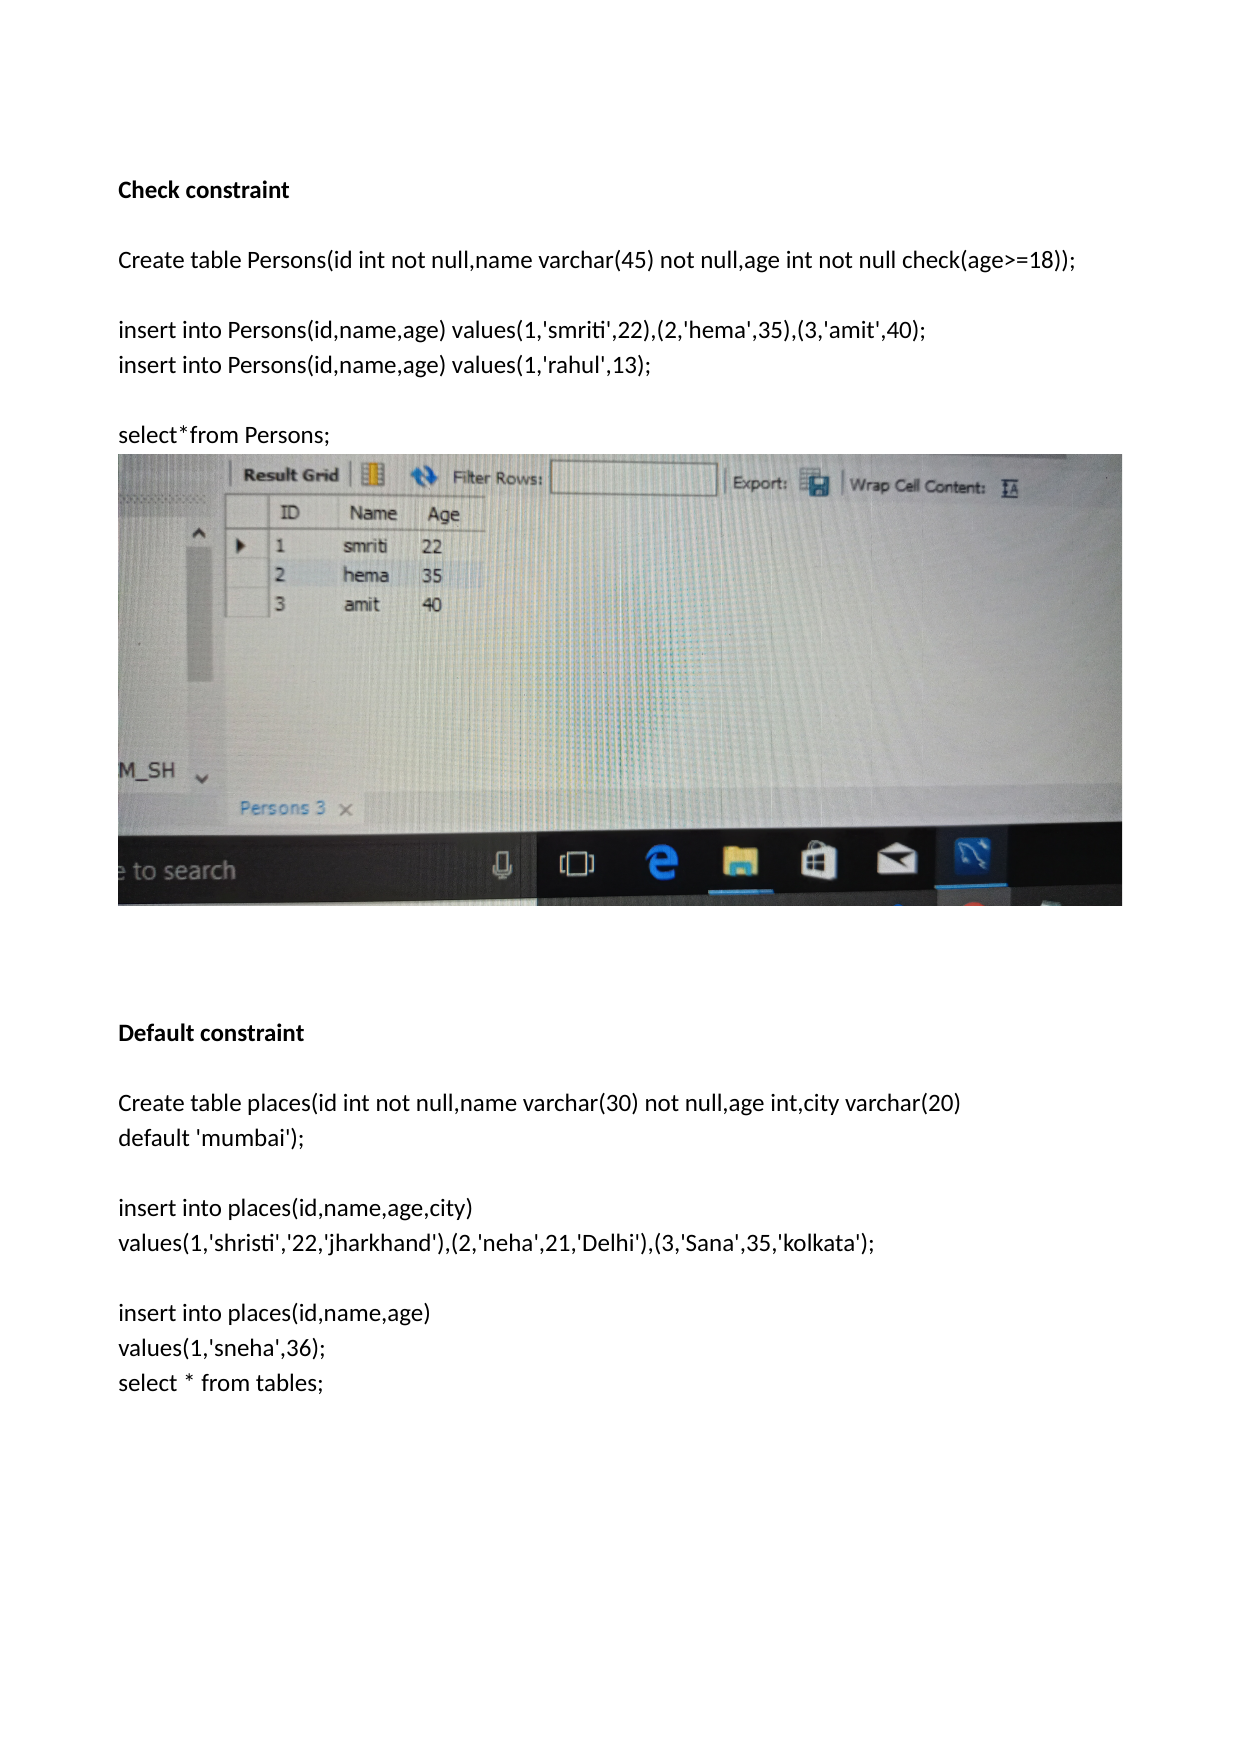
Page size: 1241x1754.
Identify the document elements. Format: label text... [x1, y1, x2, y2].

text Default constraint Create table places(id int not null,name varchar(30) not null,age int,city varchar(20) [118, 948, 1122, 1118]
text Check constraint Create table Persons(id int not null,name varchar(45) not null,age int not null check(age>=18)); insert into Persons(id,name,age) values(1,'smriti',22),(2,'hema',35),(3,'amit',40); insert into Persons(id,name,age) values(1,'rahul',13); [118, 174, 1122, 379]
text default 'mumbai'); insert into places(id,name,age,city) values(1,'shristi','22,'jharkhand'),(2,'neha',21,'Delhi'),(3,'Sana',35,'kolkata'); insert into places(id,name,age) values(1,'sneha',36); select * from tables; [118, 1123, 1122, 1398]
picture [118, 454, 1123, 906]
text select*from Persons; [118, 384, 1122, 449]
